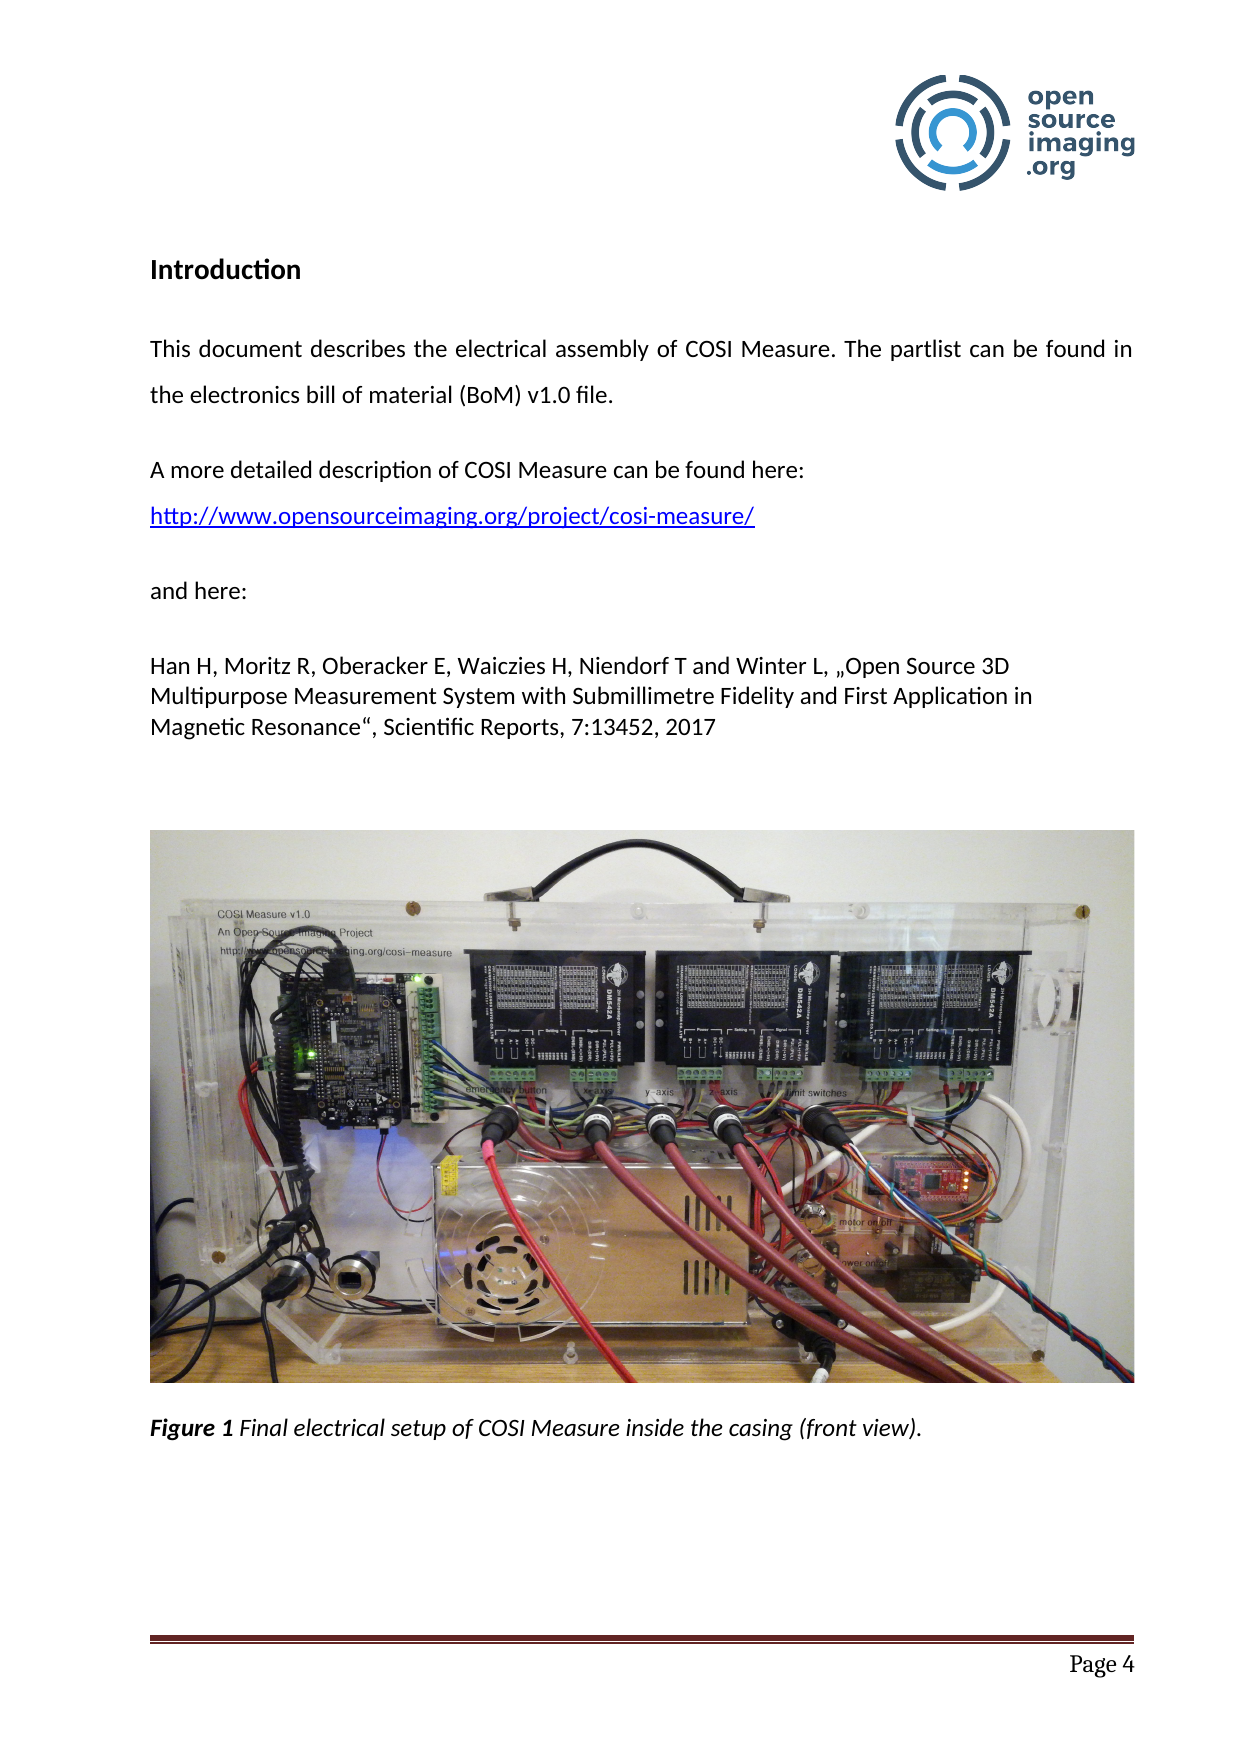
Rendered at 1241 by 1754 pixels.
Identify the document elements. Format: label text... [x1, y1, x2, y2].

text Han H, Moritz R, Oberacker E, Waiczies H, Niendorf T and Winter L, „Open Source 3D Multipurpose Measurement System with Submillimetre Fidelity and First Application in Magnetic Resonance“, Scientific Reports, 7:13452, 2017 [150, 650, 1134, 741]
text Figure 1 Final electrical setup of COSI Measure inside the casing (front view). [150, 1412, 1134, 1443]
picture [895, 75, 1135, 191]
picture [150, 830, 1135, 1383]
text A more detailed description of COSI Measure can be found here: http://www.opensourceimaging.org/project/cosi-measure/ [150, 454, 1134, 531]
text This document describes the electrical assembly of COSI Measure. The partlist can be found in the electronics bill of material (BoM) v1.0 file. [150, 334, 1134, 410]
text Introduction [150, 251, 1134, 287]
text and here: [150, 575, 1134, 605]
